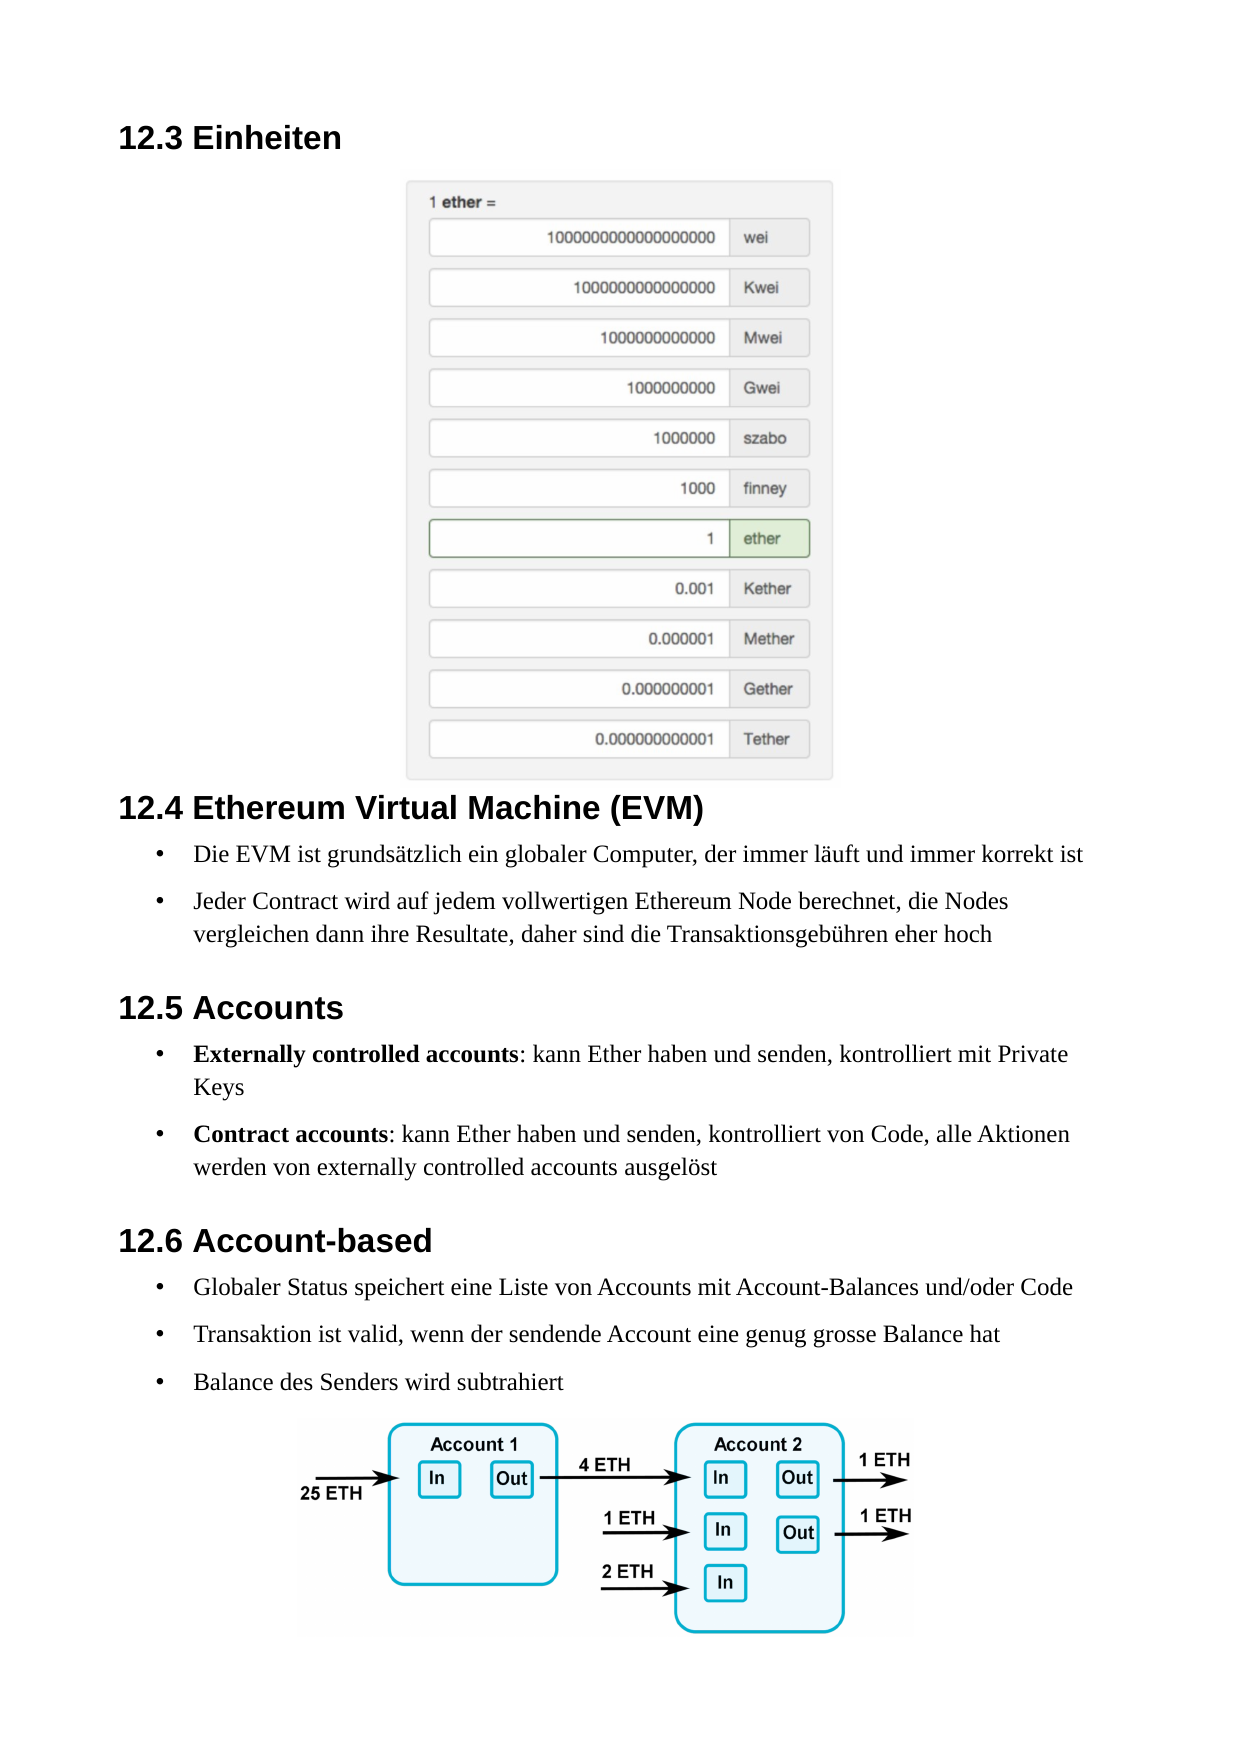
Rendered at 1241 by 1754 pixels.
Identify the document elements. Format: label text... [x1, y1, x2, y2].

picture [297, 1418, 914, 1637]
subtitle Einheiten [118, 118, 1122, 157]
list Contract accounts: kann Ether haben und senden, kontrolliert von Code, alle Aktionen werden von externally controlled accounts ausgelöst [156, 1119, 1122, 1181]
list Jeder Contract wird auf jedem vollwertigen Ethereum Node berechnet, die Nodes vergleichen dann ihre Resultate, daher sind die Transaktionsgebühren eher hoch [156, 886, 1122, 948]
list Balance des Senders wird subtrahiert [156, 1367, 1122, 1396]
subtitle Ethereum Virtual Machine (EVM) [118, 190, 1122, 826]
list Globaler Status speichert eine Liste von Accounts mit Account-Balances und/oder Code [156, 1272, 1122, 1300]
list Transaktion ist valid, wenn der sendende Account eine genug grosse Balance hat [156, 1319, 1122, 1348]
list Externally controlled accounts: kann Ether haben und senden, kontrolliert mit Private Keys [156, 1039, 1122, 1100]
subtitle Account-based [118, 1221, 1122, 1259]
list Die EVM ist grundsätzlich ein globaler Computer, der immer läuft und immer korrekt ist [156, 839, 1122, 867]
subtitle Accounts [118, 988, 1122, 1026]
picture [399, 169, 841, 788]
